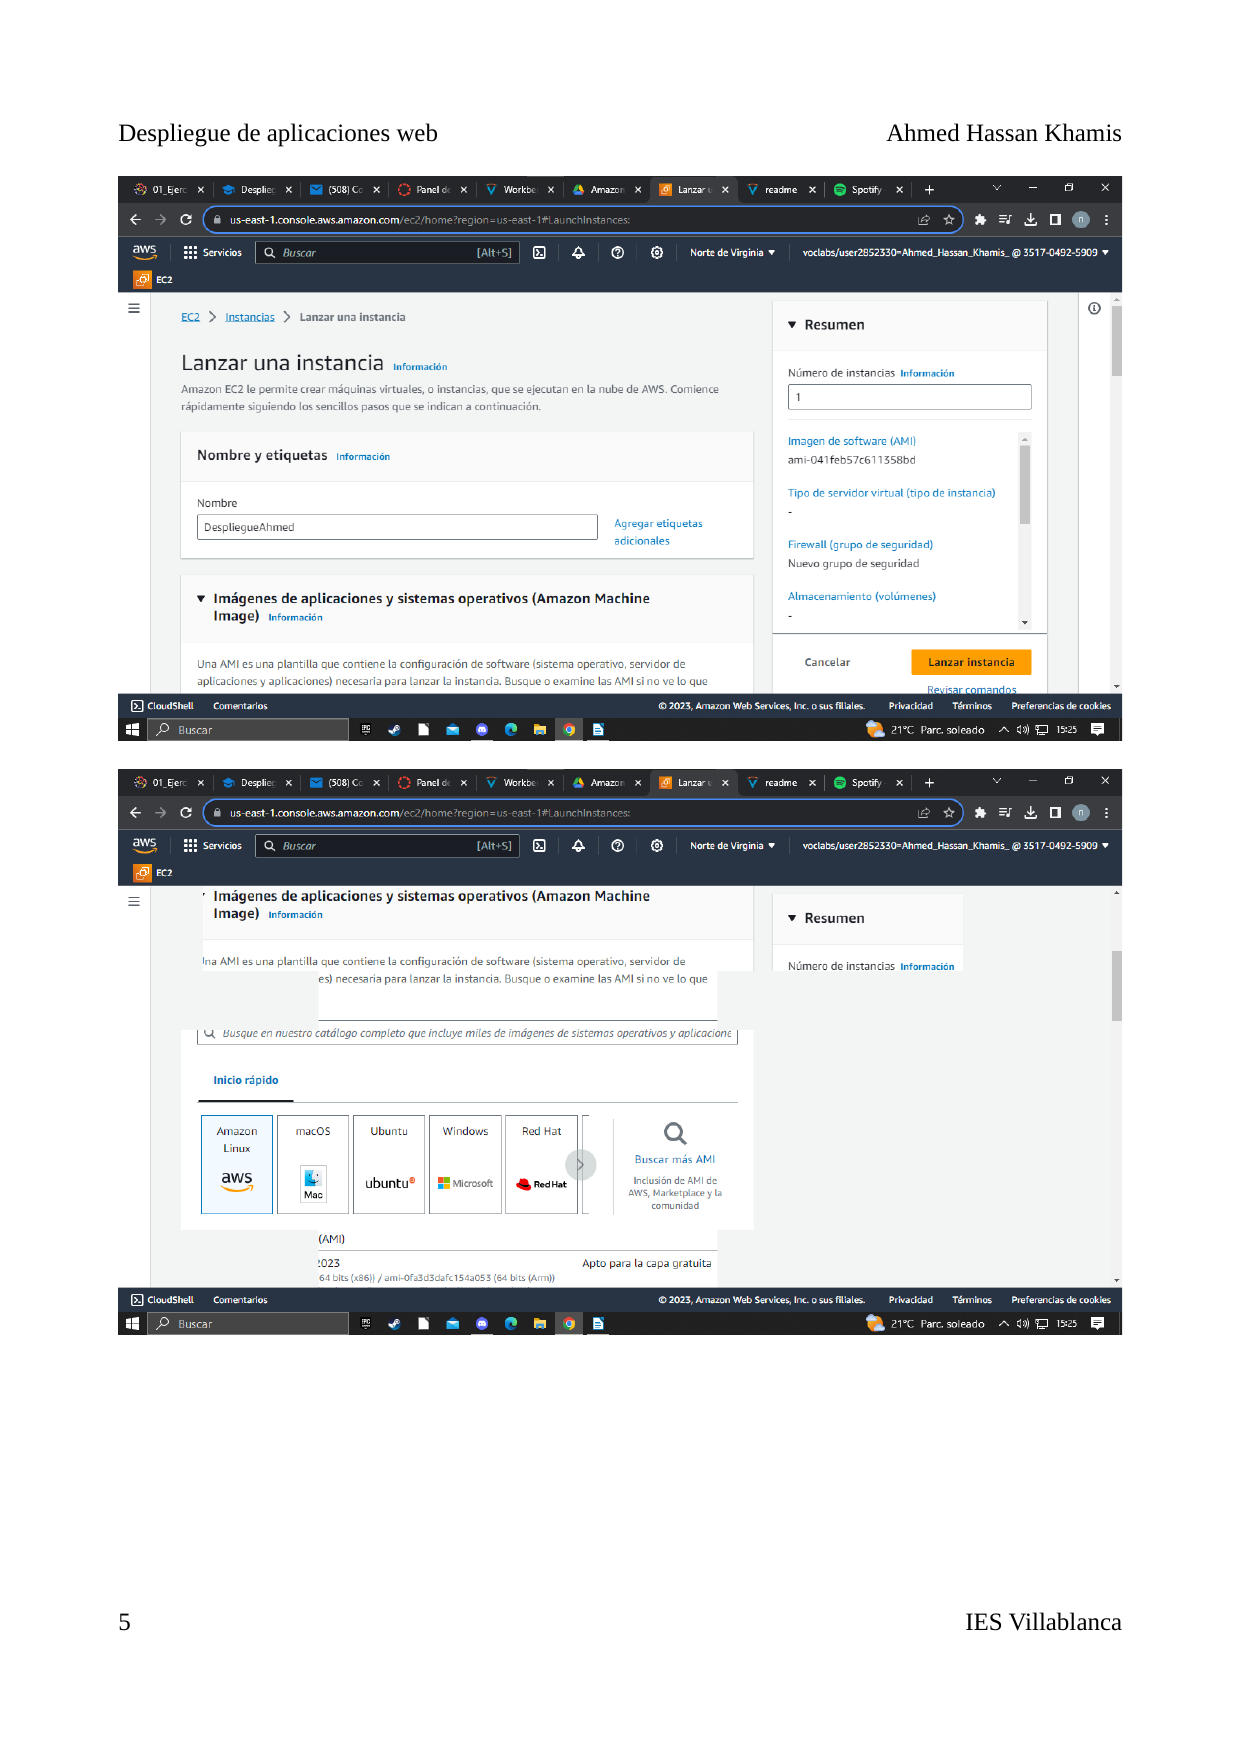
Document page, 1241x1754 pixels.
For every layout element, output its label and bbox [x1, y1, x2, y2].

picture [118, 769, 1123, 1335]
picture [118, 176, 1123, 741]
